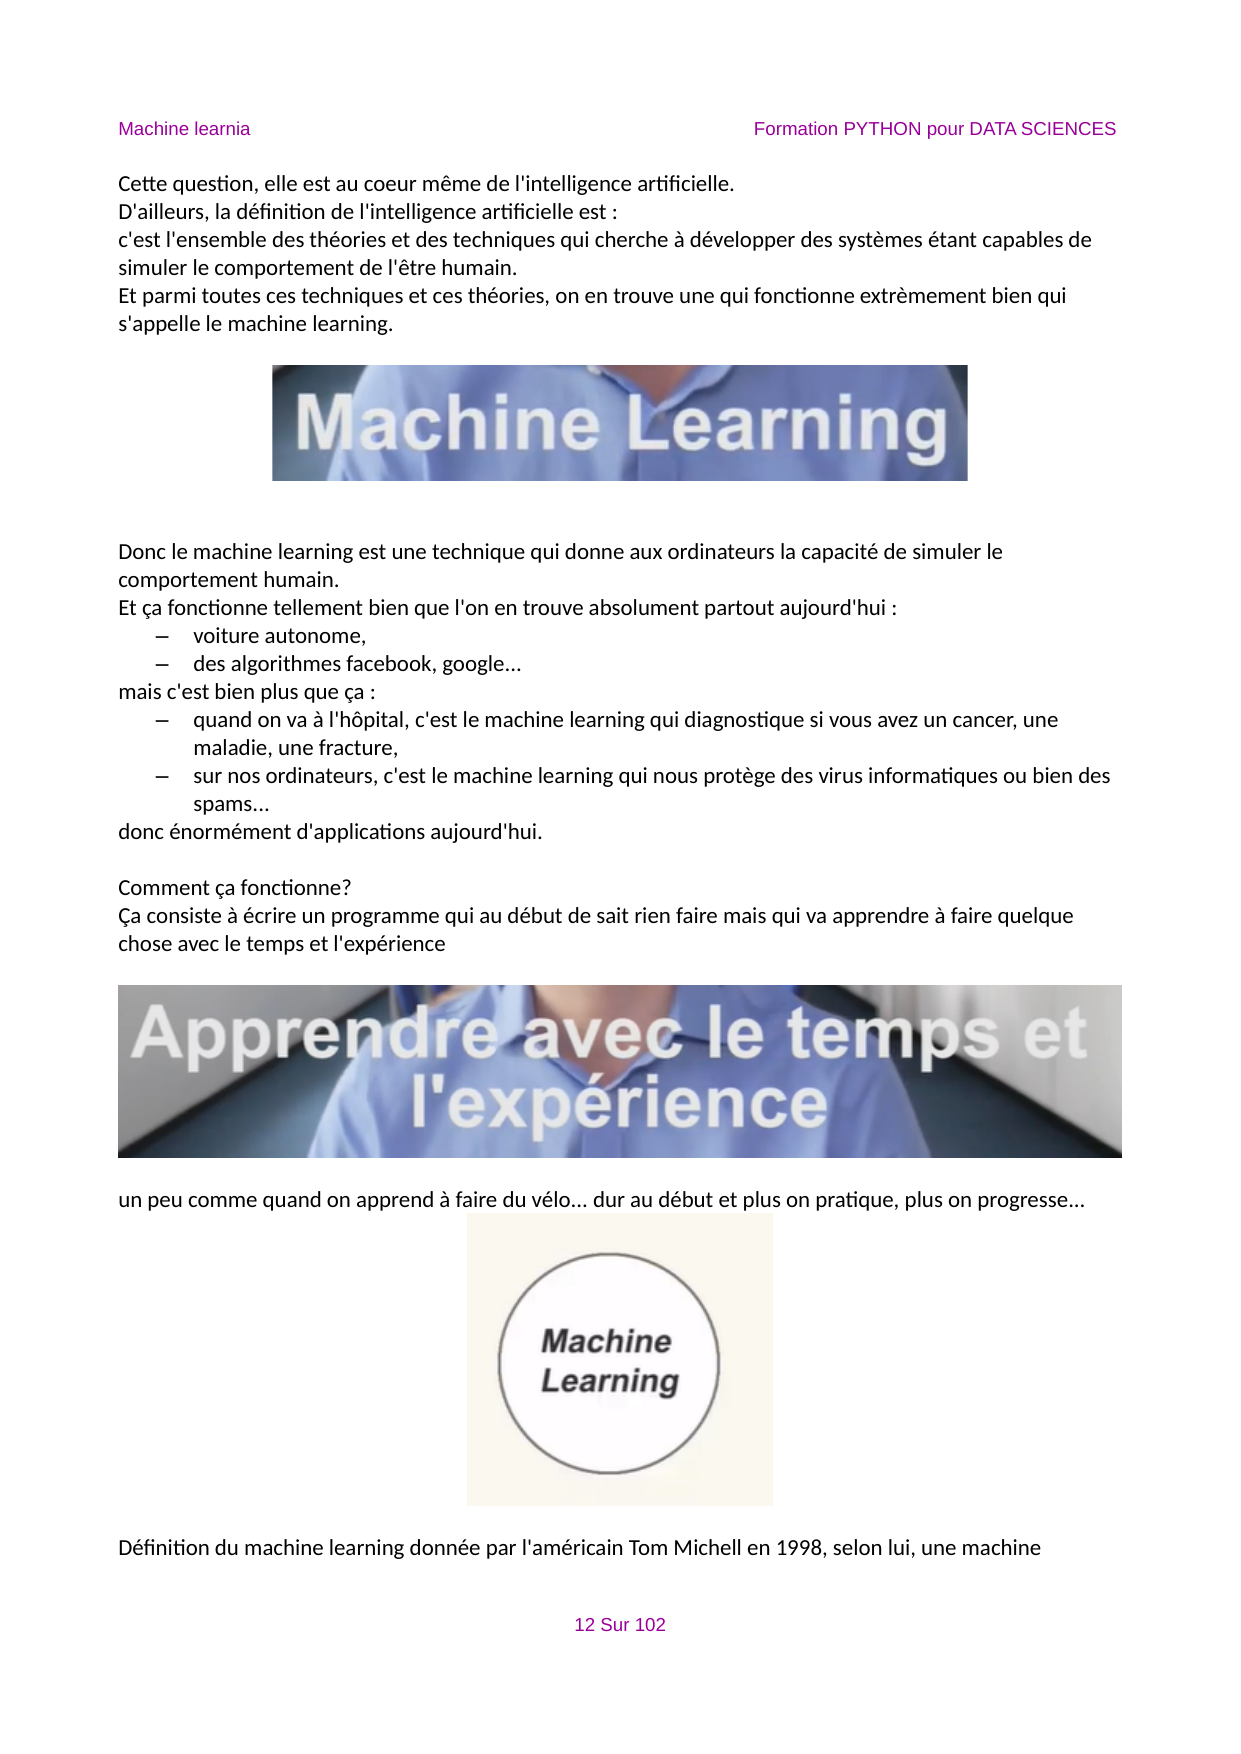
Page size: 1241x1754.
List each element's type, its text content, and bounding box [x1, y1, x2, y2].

text Et parmi toutes ces techniques et ces théories, on en trouve une qui fonctionne extrèmement bien qui s'appelle le machine learning. [118, 281, 1122, 337]
text Et ça fonctionne tellement bien que l'on en trouve absolument partout aujourd'hui : [118, 593, 1122, 621]
list des algorithmes facebook, google... [156, 649, 1122, 677]
text donc énormément d'applications aujourd'hui. [118, 817, 1122, 845]
text Donc le machine learning est une technique qui donne aux ordinateurs la capacité de simuler le comportement humain. [118, 537, 1122, 593]
picture [118, 985, 1122, 1158]
text Ça consiste à écrire un programme qui au début de sait rien faire mais qui va apprendre à faire quelque chose avec le temps et l'expérience [118, 901, 1122, 957]
text un peu comme quand on apprend à faire du vélo... dur au début et plus on pratique, plus on progresse... [118, 1185, 1122, 1213]
list voiture autonome, [156, 621, 1122, 649]
picture [272, 365, 968, 481]
list sur nos ordinateurs, c'est le machine learning qui nous protège des virus informatiques ou bien des spams... [156, 761, 1122, 817]
text c'est l'ensemble des théories et des techniques qui cherche à développer des systèmes étant capables de simuler le comportement de l'être humain. [118, 225, 1122, 281]
text Comment ça fonctionne? [118, 873, 1122, 901]
text mais c'est bien plus que ça : [118, 677, 1122, 705]
text D'ailleurs, la définition de l'intelligence artificielle est : [118, 197, 1122, 225]
text Cette question, elle est au coeur même de l'intelligence artificielle. [118, 169, 1122, 197]
list quand on va à l'hôpital, c'est le machine learning qui diagnostique si vous avez un cancer, une maladie, une fracture, [156, 705, 1122, 761]
text Définition du machine learning donnée par l'américain Tom Michell en 1998, selon lui, une machine [118, 1533, 1122, 1562]
picture [466, 1213, 774, 1506]
